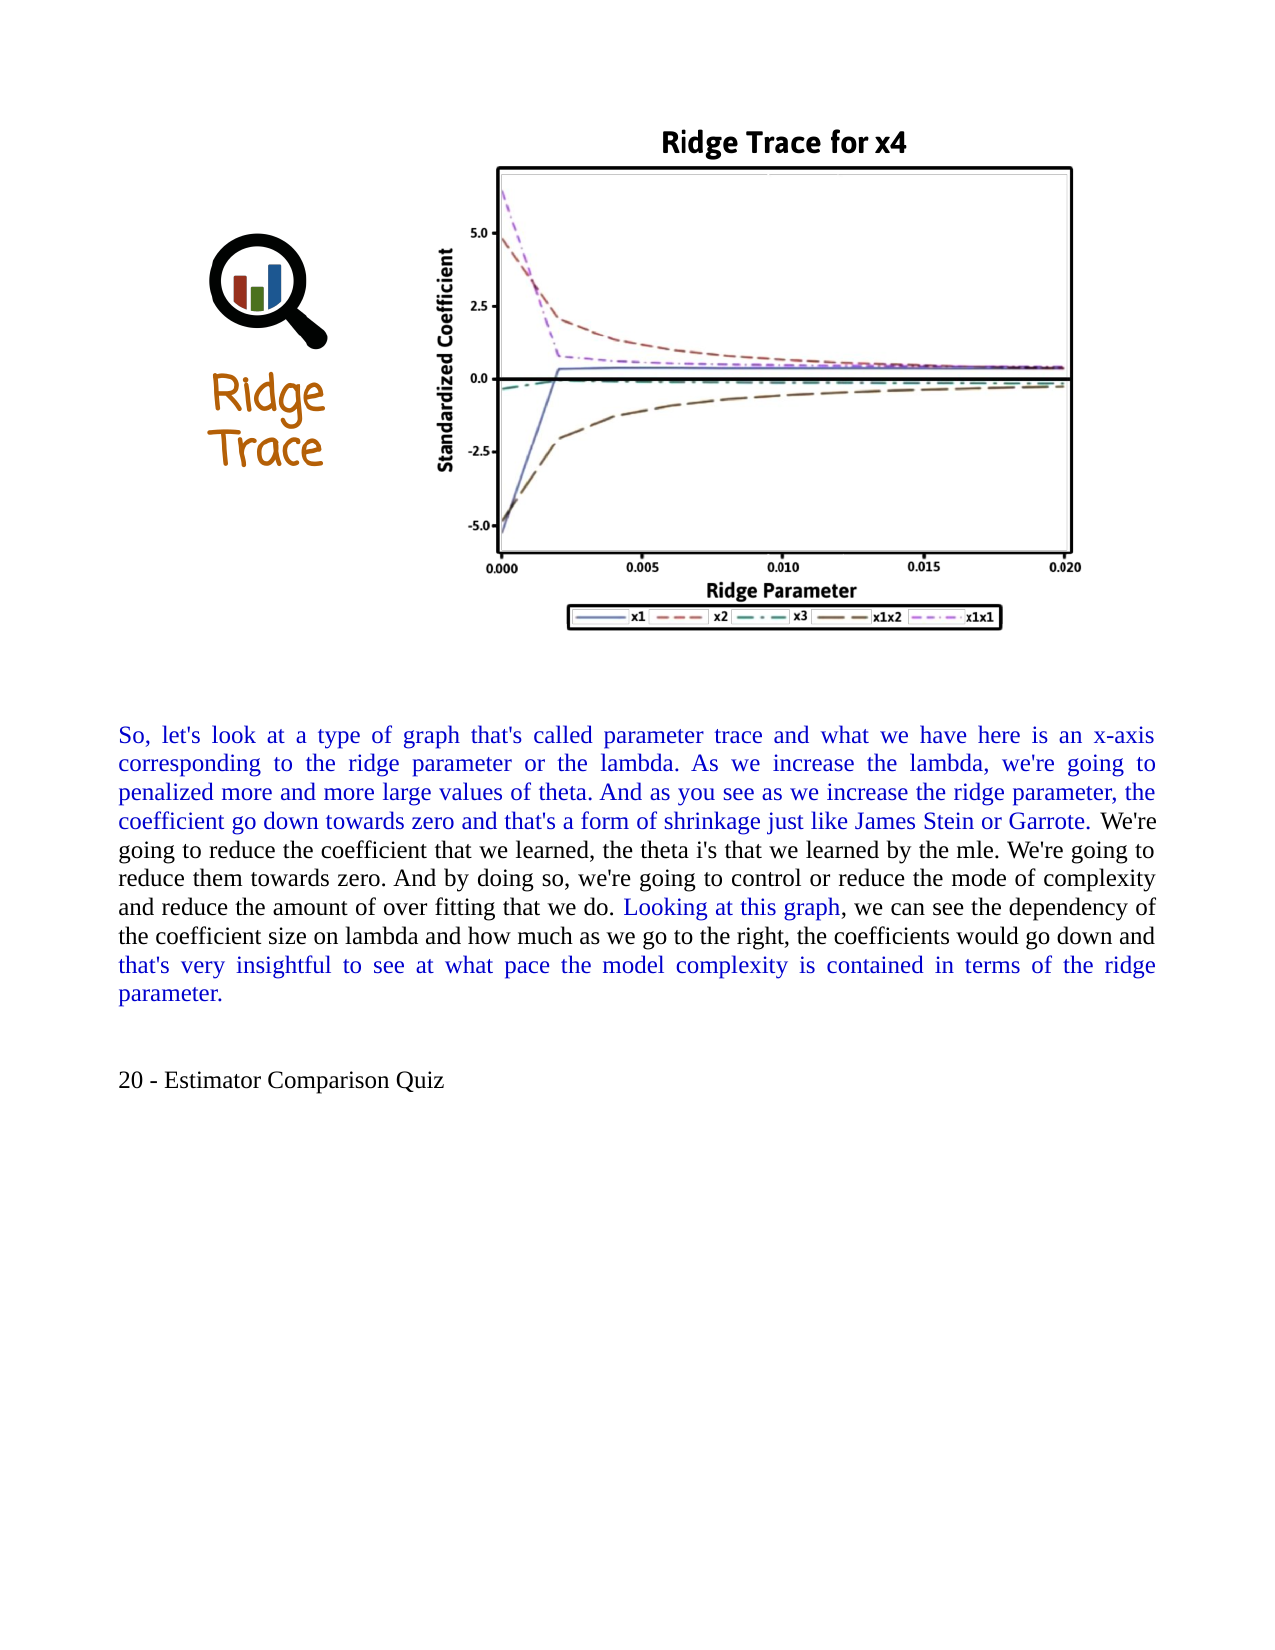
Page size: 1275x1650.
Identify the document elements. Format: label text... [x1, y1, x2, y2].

picture [118, 118, 1157, 663]
text 20 - Estimator Comparison Quiz [118, 1065, 1157, 1093]
text So, let's look at a type of graph that's called parameter trace and what we have here is an x-axis corresponding to the ridge parameter or the lambda. As we increase the lambda, we're going to penalized more and more large values of theta. And as you see as we increase the ridge parameter, the coefficient go down towards zero and that's a form of shrinkage just like James Stein or Garrote. We're going to reduce the coefficient that we learned, the theta i's that we learned by the mle. We're going to reduce them towards zero. And by doing so, we're going to control or reduce the mode of complexity and reduce the amount of over fitting that we do. Looking at this graph, we can see the dependency of the coefficient size on lambda and how much as we go to the right, the coefficients would go down and that's very insightful to see at what pace the model complexity is contained in terms of the ridge parameter. [118, 720, 1157, 1007]
